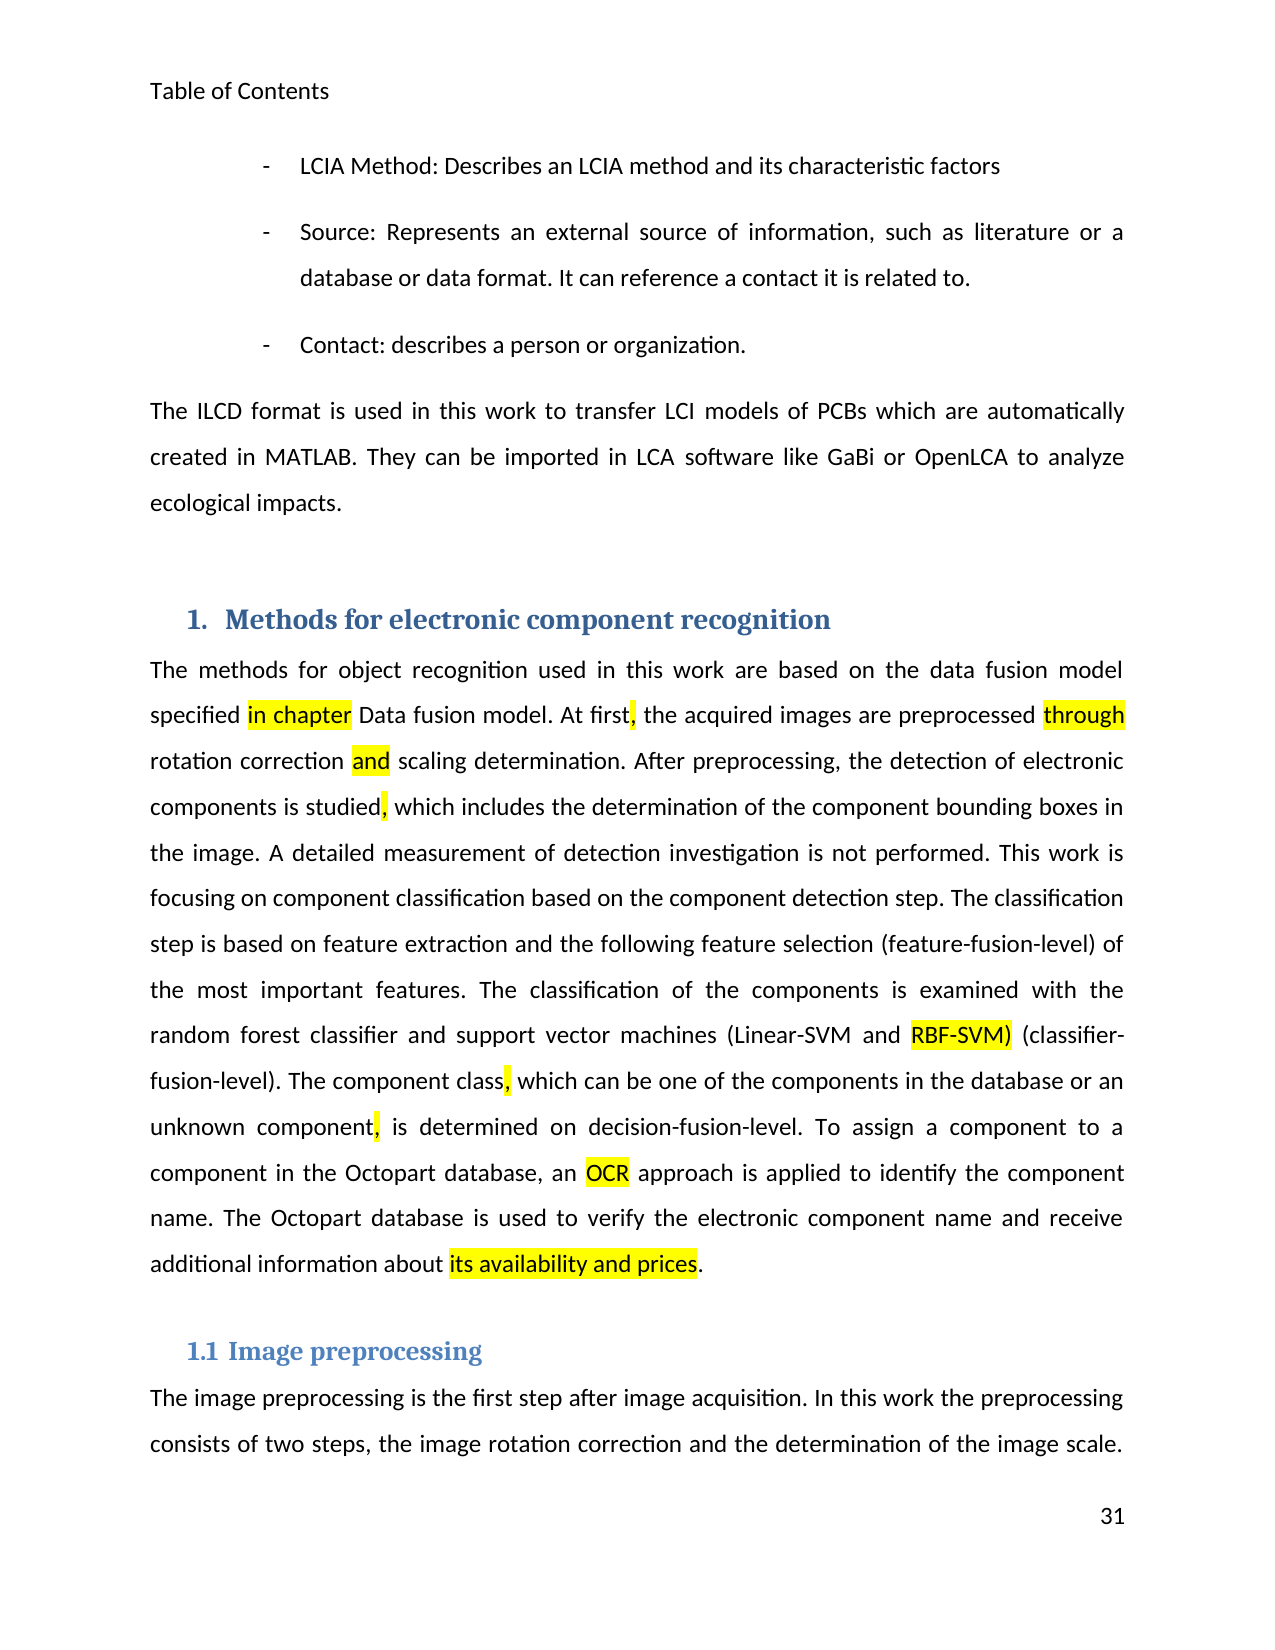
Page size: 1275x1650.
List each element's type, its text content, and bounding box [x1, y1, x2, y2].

list Source: Represents an external source of information, such as literature or a database or data format. It can reference a contact it is related to. [262, 217, 1125, 293]
text The ILCD format is used in this work to transfer LCI models of PCBs which are automatically created in MATLAB. They can be imported in LCA software like GaBi or OpenLCA to analyze ecological impacts. [150, 395, 1125, 517]
list LCIA Method: Describes an LCIA method and its characteristic factors [262, 150, 1125, 181]
subtitle Methods for electronic component recognition [187, 603, 1125, 637]
text The methods for object recognition used in this work are based on the data fusion model specified in chapter Data fusion model. At first, the acquired images are preprocessed through rotation correction and scaling determination. After preprocessing, the detection of electronic components is studied, which includes the determination of the component bounding boxes in the image. A detailed measurement of detection investigation is not performed. This work is focusing on component classification based on the component detection step. The classification step is based on feature extraction and the following feature selection (feature-fusion-level) of the most important features. The classification of the components is examined with the random forest classifier and support vector machines (Linear-SVM and RBF-SVM) (classifier-fusion-level). The component class, which can be one of the components in the database or an unknown component, is determined on decision-fusion-level. To assign a component to a component in the Octopart database, an OCR approach is applied to identify the component name. The Octopart database is used to verify the electronic component name and receive additional information about its availability and prices. [150, 654, 1125, 1279]
subtitle Image preprocessing [187, 1336, 1125, 1367]
list Contact: describes a person or organization. [262, 329, 1125, 359]
text The image preprocessing is the first step after image acquisition. In this work the preprocessing consists of two steps, the image rotation correction and the determination of the image scale. [150, 1382, 1125, 1458]
